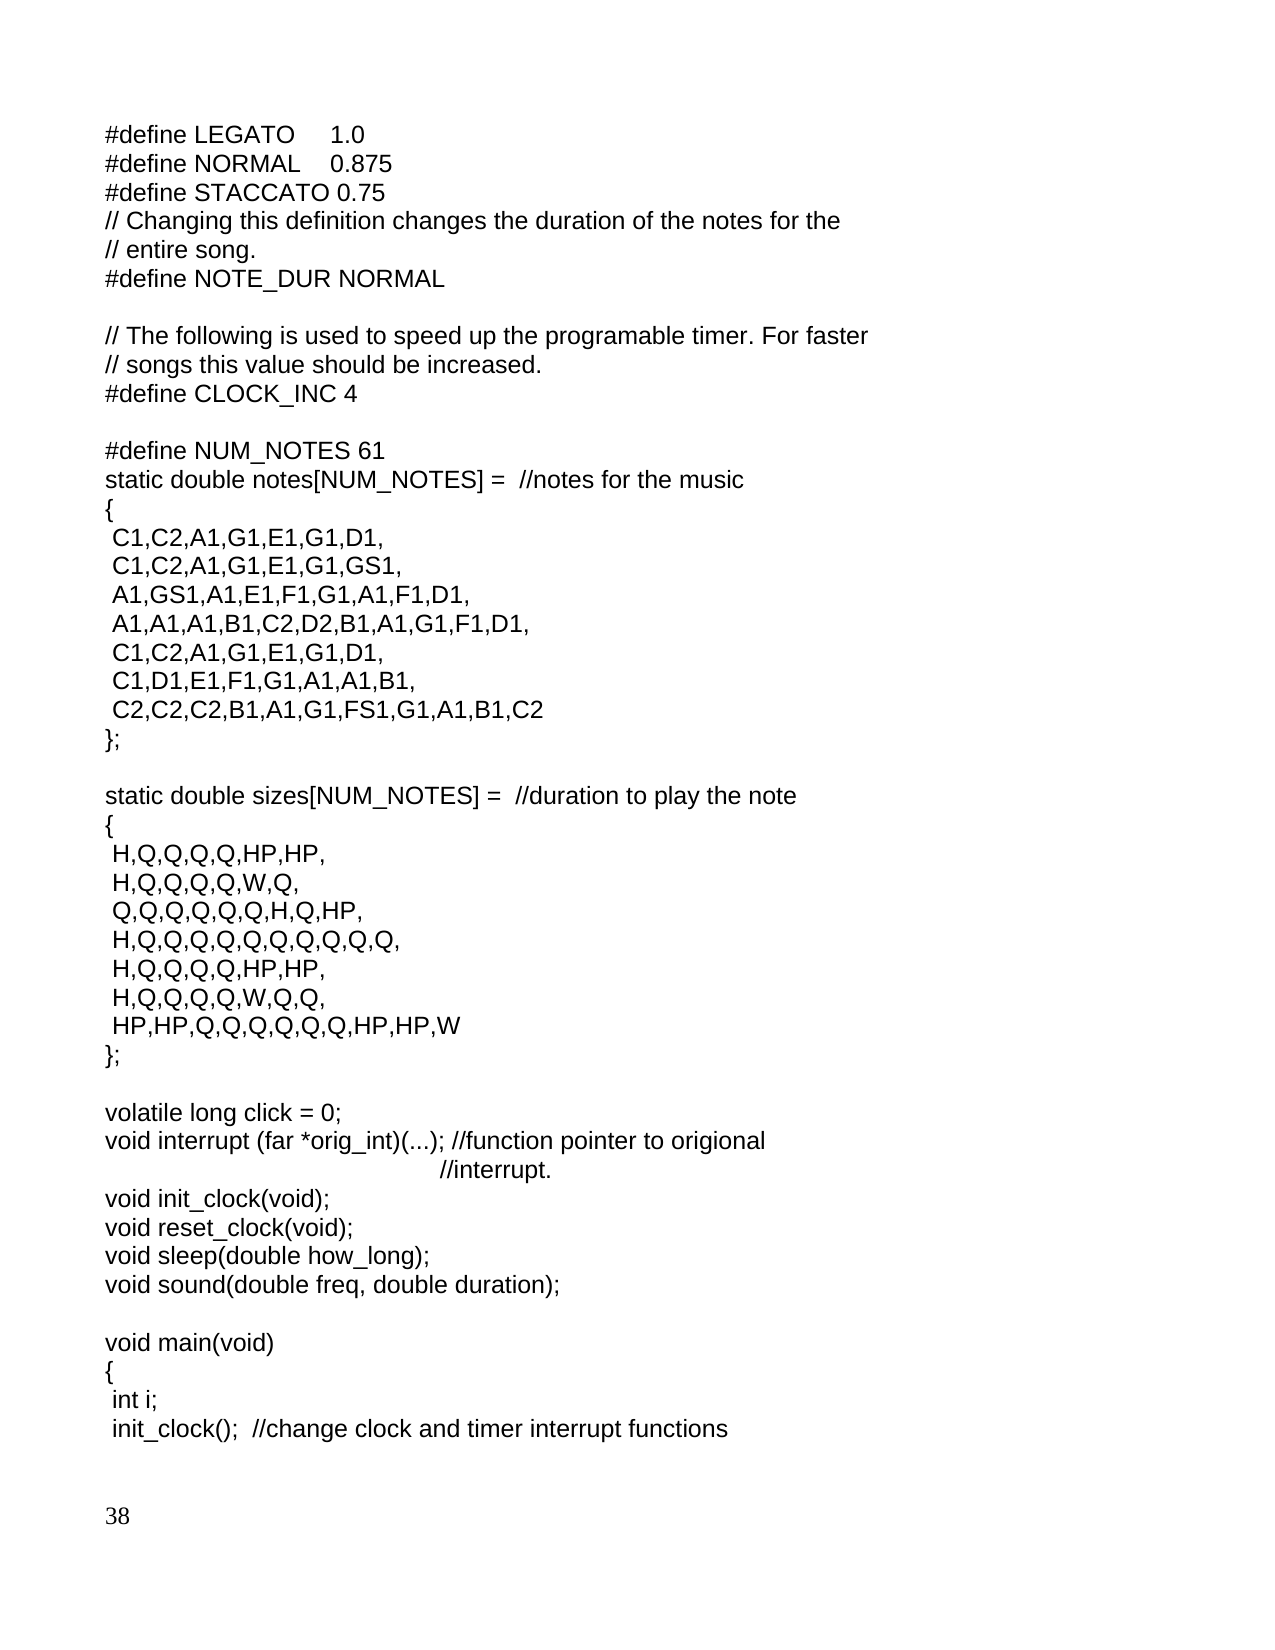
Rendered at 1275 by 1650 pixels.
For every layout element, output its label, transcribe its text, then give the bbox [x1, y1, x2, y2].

text A1,A1,A1,B1,C2,D2,B1,A1,G1,F1,D1, [105, 609, 1170, 637]
text void sound(double freq, double duration); [105, 1270, 1170, 1299]
text HP,HP,Q,Q,Q,Q,Q,Q,HP,HP,W [105, 1011, 1170, 1040]
text C1,C2,A1,G1,E1,G1,GS1, [105, 551, 1170, 580]
text H,Q,Q,Q,Q,HP,HP, [105, 954, 1170, 982]
text static double sizes[NUM_NOTES] = //duration to play the note [105, 781, 1170, 810]
text //interrupt. [105, 1155, 1170, 1184]
text Q,Q,Q,Q,Q,Q,H,Q,HP, [105, 896, 1170, 925]
text H,Q,Q,Q,Q,Q,Q,Q,Q,Q,Q, [105, 925, 1170, 954]
text static double notes[NUM_NOTES] = //notes for the music [105, 465, 1170, 494]
text // songs this value should be increased. [105, 350, 1170, 379]
text A1,GS1,A1,E1,F1,G1,A1,F1,D1, [105, 580, 1170, 609]
text init_clock(); //change clock and timer interrupt functions [105, 1414, 1170, 1442]
text void interrupt (far *orig_int)(...); //function pointer to origional [105, 1126, 1170, 1155]
text #define STACCATO 0.75 [105, 177, 1170, 206]
text H,Q,Q,Q,Q,HP,HP, [105, 839, 1170, 867]
text #define NUM_NOTES 61 [105, 436, 1170, 465]
text H,Q,Q,Q,Q,W,Q,Q, [105, 982, 1170, 1011]
text void main(void) [105, 1327, 1170, 1356]
text C1,C2,A1,G1,E1,G1,D1, [105, 522, 1170, 551]
text volatile long click = 0; [105, 1097, 1170, 1126]
text C1,C2,A1,G1,E1,G1,D1, [105, 637, 1170, 666]
text int i; [105, 1385, 1170, 1414]
text void init_clock(void); [105, 1184, 1170, 1212]
text { [105, 1356, 1170, 1385]
text #define NORMAL 0.875 [105, 149, 1170, 177]
text // Changing this definition changes the duration of the notes for the [105, 206, 1170, 235]
text #define LEGATO 1.0 [105, 120, 1170, 149]
text #define NOTE_DUR NORMAL [105, 264, 1170, 292]
text #define CLOCK_INC 4 [105, 379, 1170, 407]
text // The following is used to speed up the programable timer. For faster [105, 321, 1170, 350]
text C1,D1,E1,F1,G1,A1,A1,B1, [105, 666, 1170, 695]
text void reset_clock(void); [105, 1212, 1170, 1241]
text // entire song. [105, 235, 1170, 264]
text { [105, 810, 1170, 839]
text C2,C2,C2,B1,A1,G1,FS1,G1,A1,B1,C2 [105, 695, 1170, 724]
text void sleep(double how_long); [105, 1241, 1170, 1270]
text { [105, 494, 1170, 522]
text H,Q,Q,Q,Q,W,Q, [105, 867, 1170, 896]
text }; [105, 1040, 1170, 1069]
text }; [105, 724, 1170, 752]
